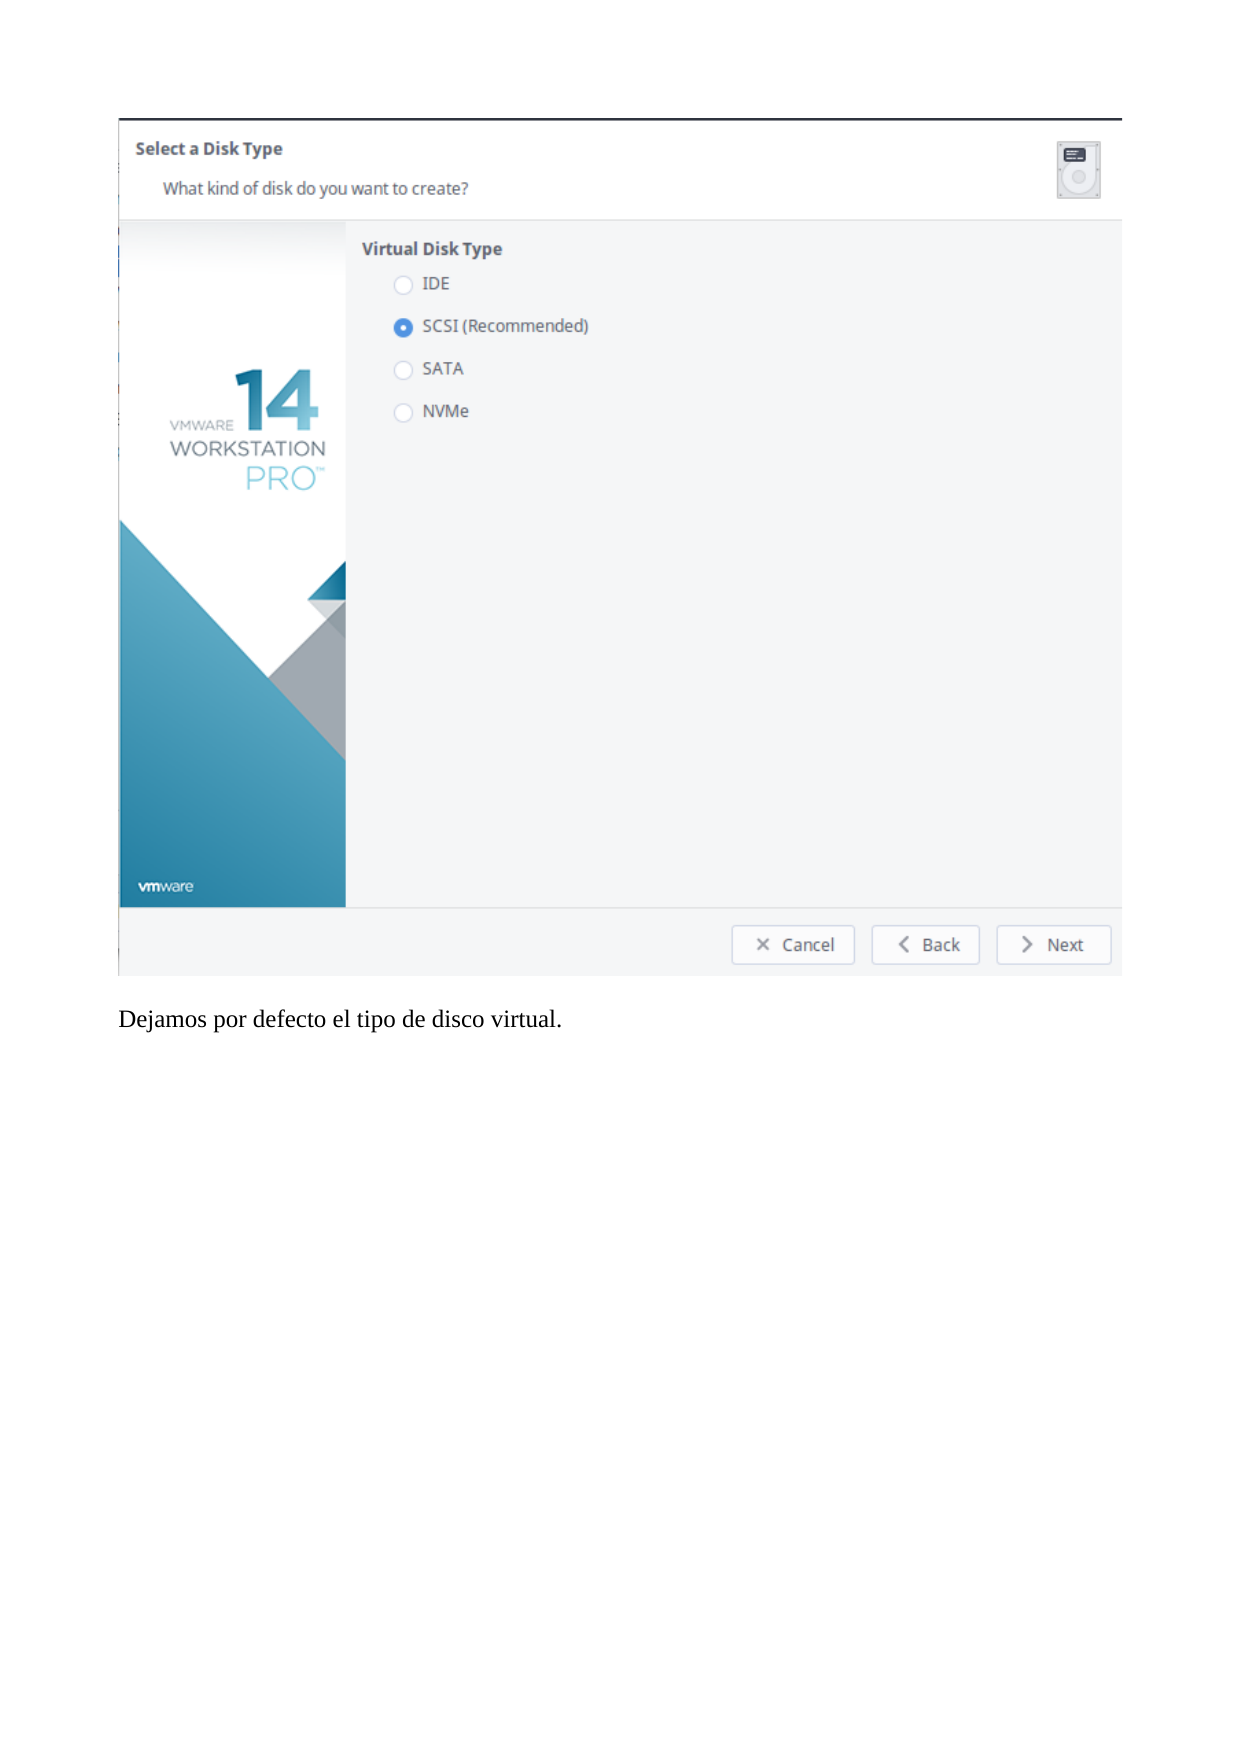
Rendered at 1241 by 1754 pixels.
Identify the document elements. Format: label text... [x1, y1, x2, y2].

picture [118, 118, 1123, 976]
text Dejamos por defecto el tipo de disco virtual. [118, 1004, 1122, 1033]
